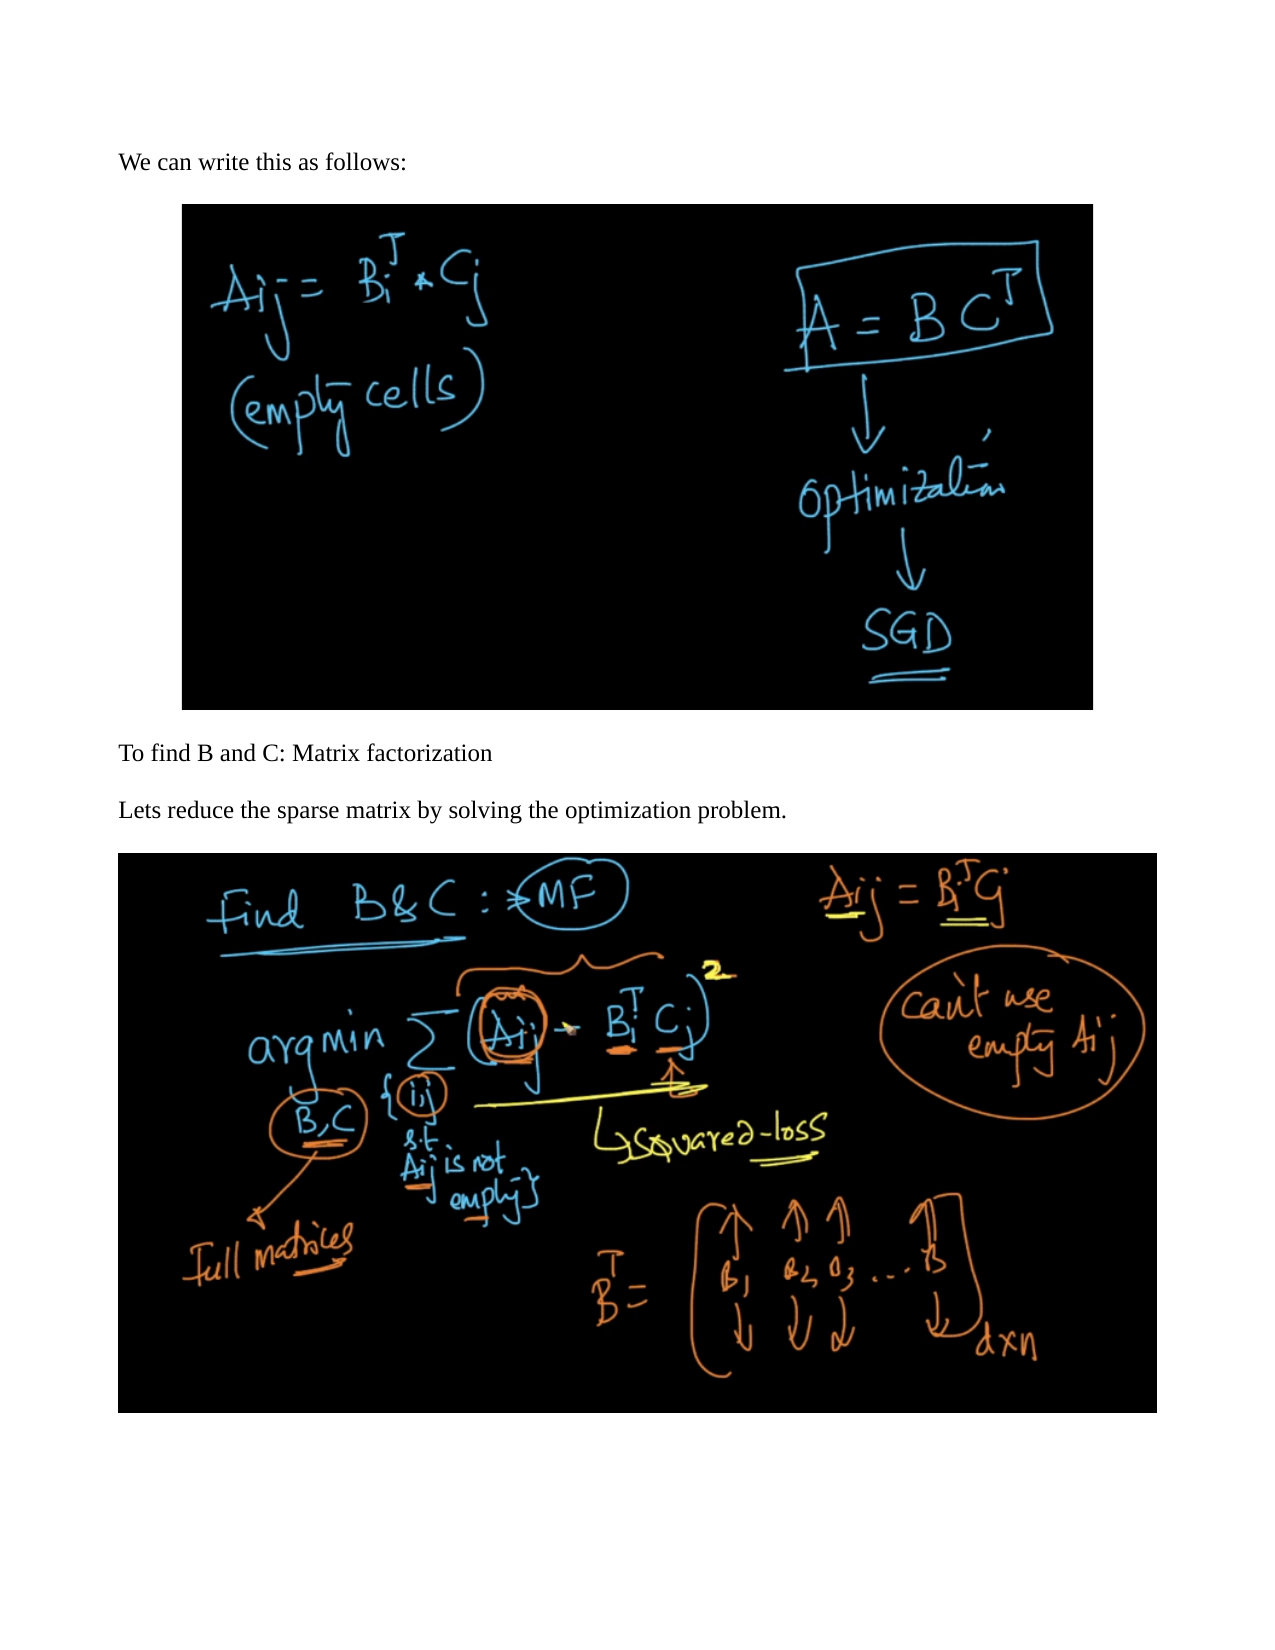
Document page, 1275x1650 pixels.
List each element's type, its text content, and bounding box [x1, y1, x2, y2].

text Lets reduce the sparse matrix by solving the optimization problem. [118, 796, 1157, 824]
text To find B and C: Matrix factorization [118, 738, 1157, 767]
text We can write this as follows: [118, 147, 1157, 176]
picture [118, 853, 1157, 1413]
picture [181, 204, 1094, 710]
